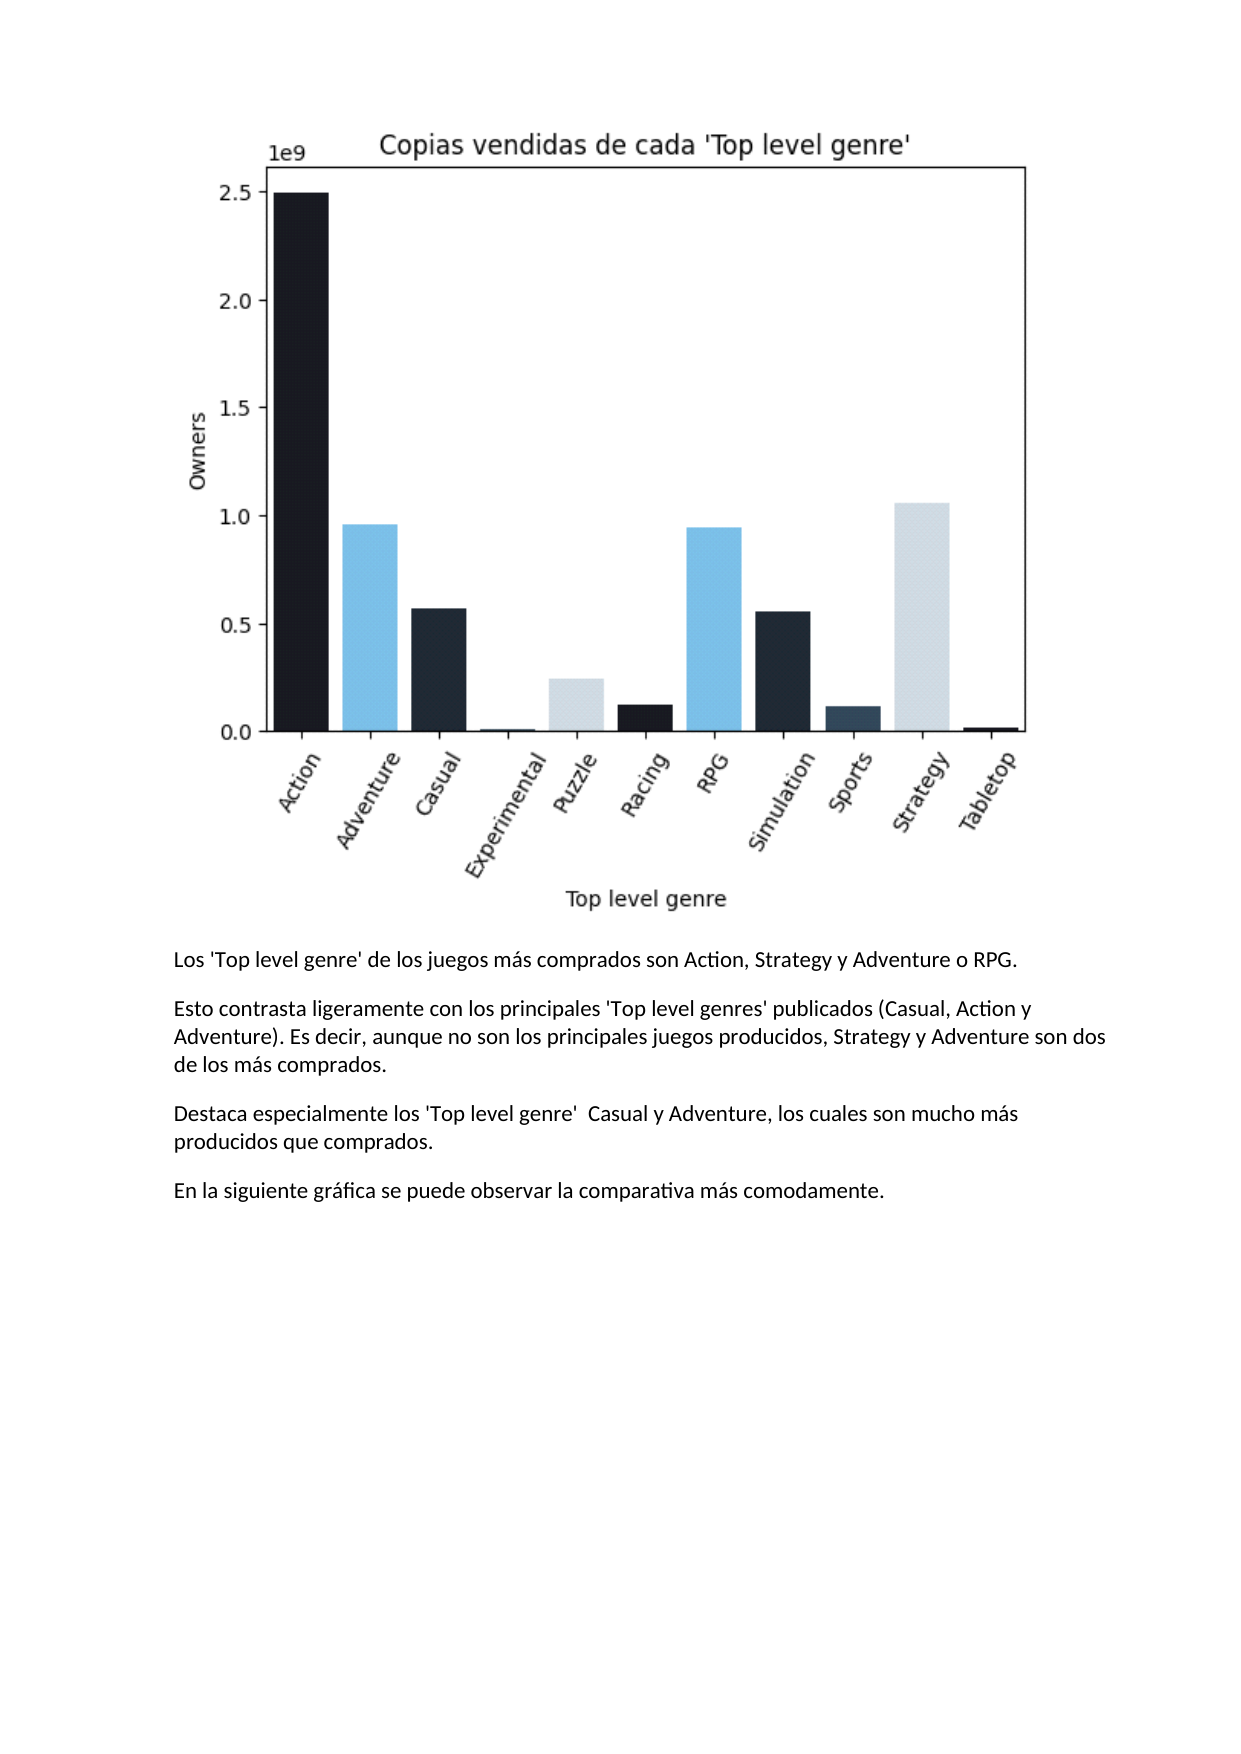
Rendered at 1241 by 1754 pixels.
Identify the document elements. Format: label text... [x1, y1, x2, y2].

text Esto contrasta ligeramente con los principales 'Top level genres' publicados (Casual, Action y Adventure). Es decir, aunque no son los principales juegos producidos, Strategy y Adventure son dos de los más comprados. [174, 994, 1122, 1078]
text Destaca especialmente los 'Top level genre' Casual y Adventure, los cuales son mucho más producidos que comprados. [174, 1099, 1122, 1155]
text Los 'Top level genre' de los juegos más comprados son Action, Strategy y Adventure o RPG. [174, 945, 1122, 973]
text En la siguiente gráfica se puede observar la comparativa más comodamente. [174, 1176, 1122, 1204]
